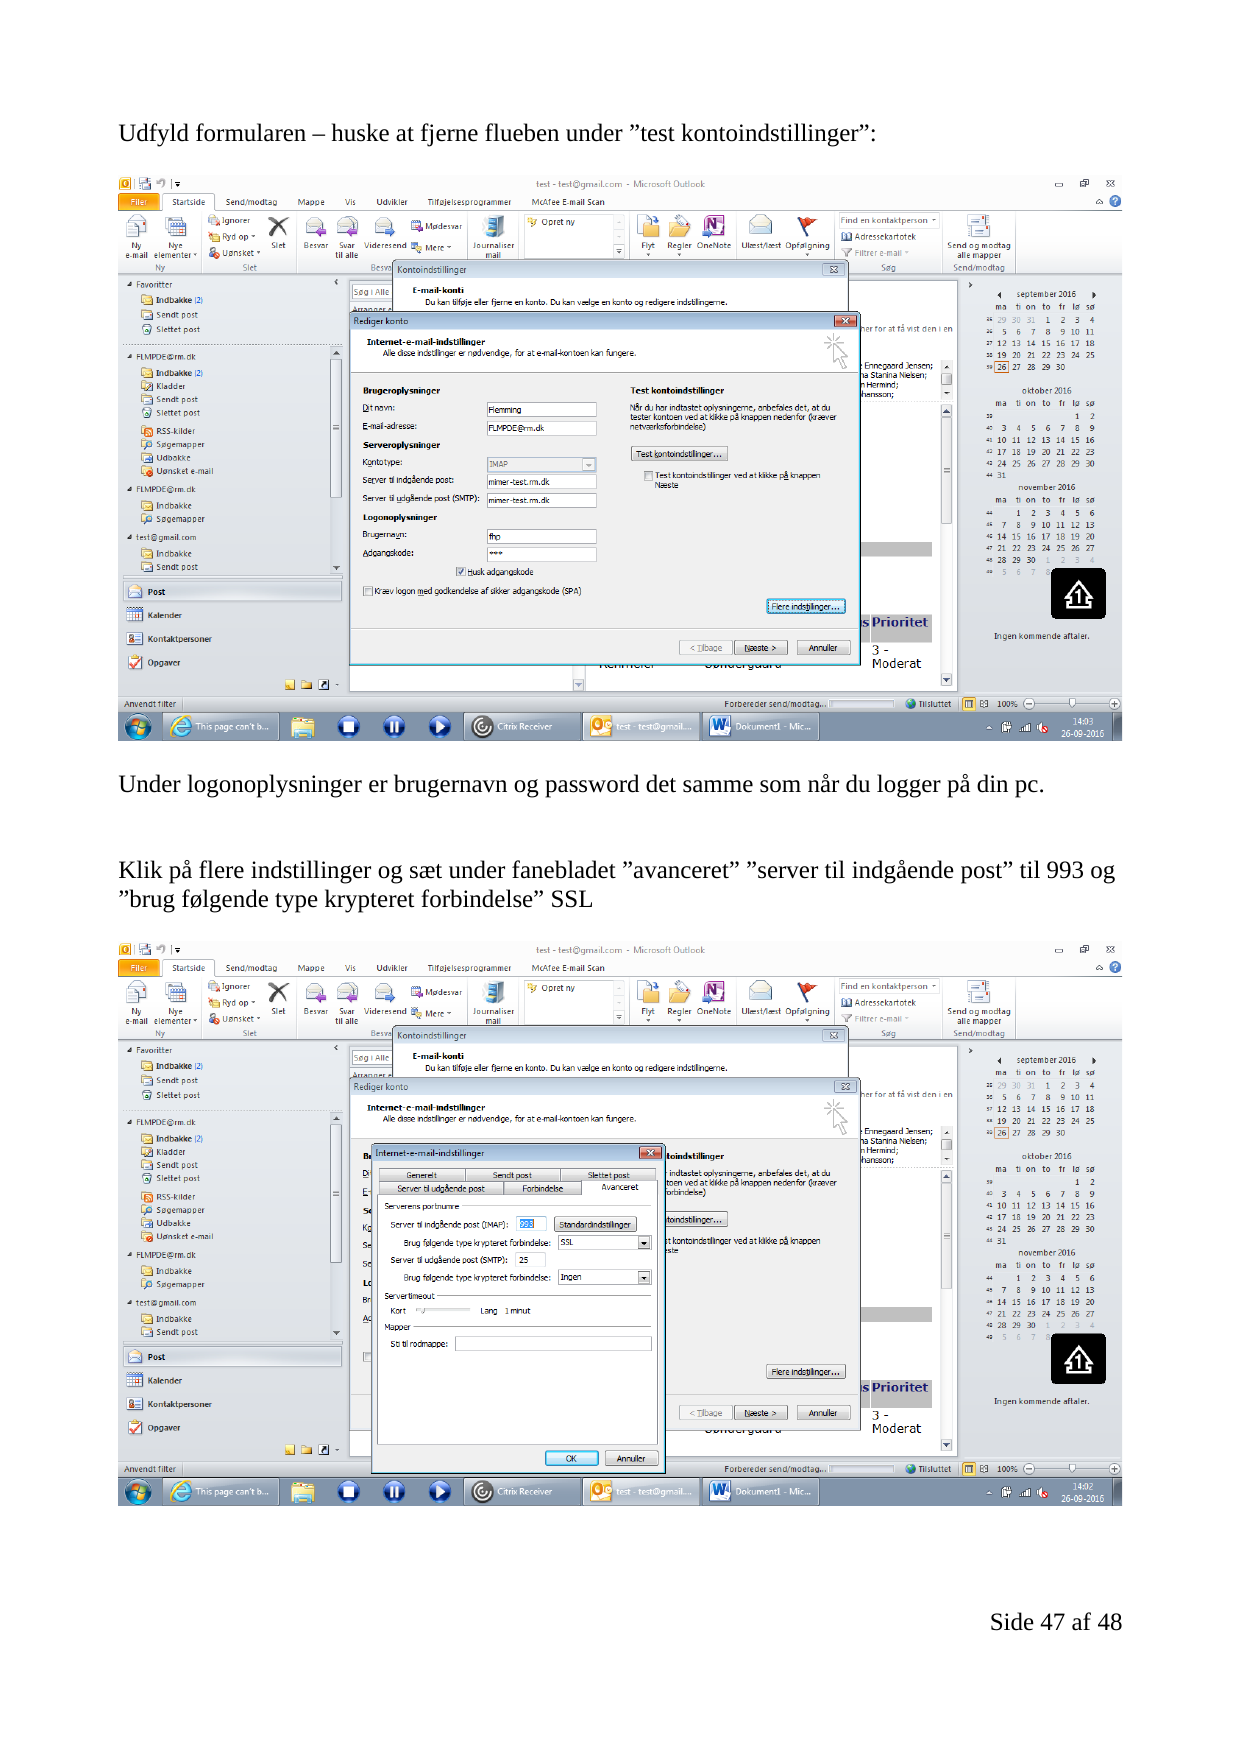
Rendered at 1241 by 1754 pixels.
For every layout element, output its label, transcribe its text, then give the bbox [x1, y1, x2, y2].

text Under logonoplysninger er brugernavn og password det samme som når du logger på din pc. [118, 769, 1122, 798]
text Udfyld formularen – huske at fjerne flueben under ”test kontoindstillinger”: [118, 118, 1122, 147]
text Klik på flere indstillinger og sæt under fanebladet ”avanceret” ”server til indgående post” til 993 og ”brug følgende type krypteret forbindelse” SSL [118, 855, 1122, 913]
picture [118, 175, 1123, 741]
picture [118, 941, 1123, 1506]
